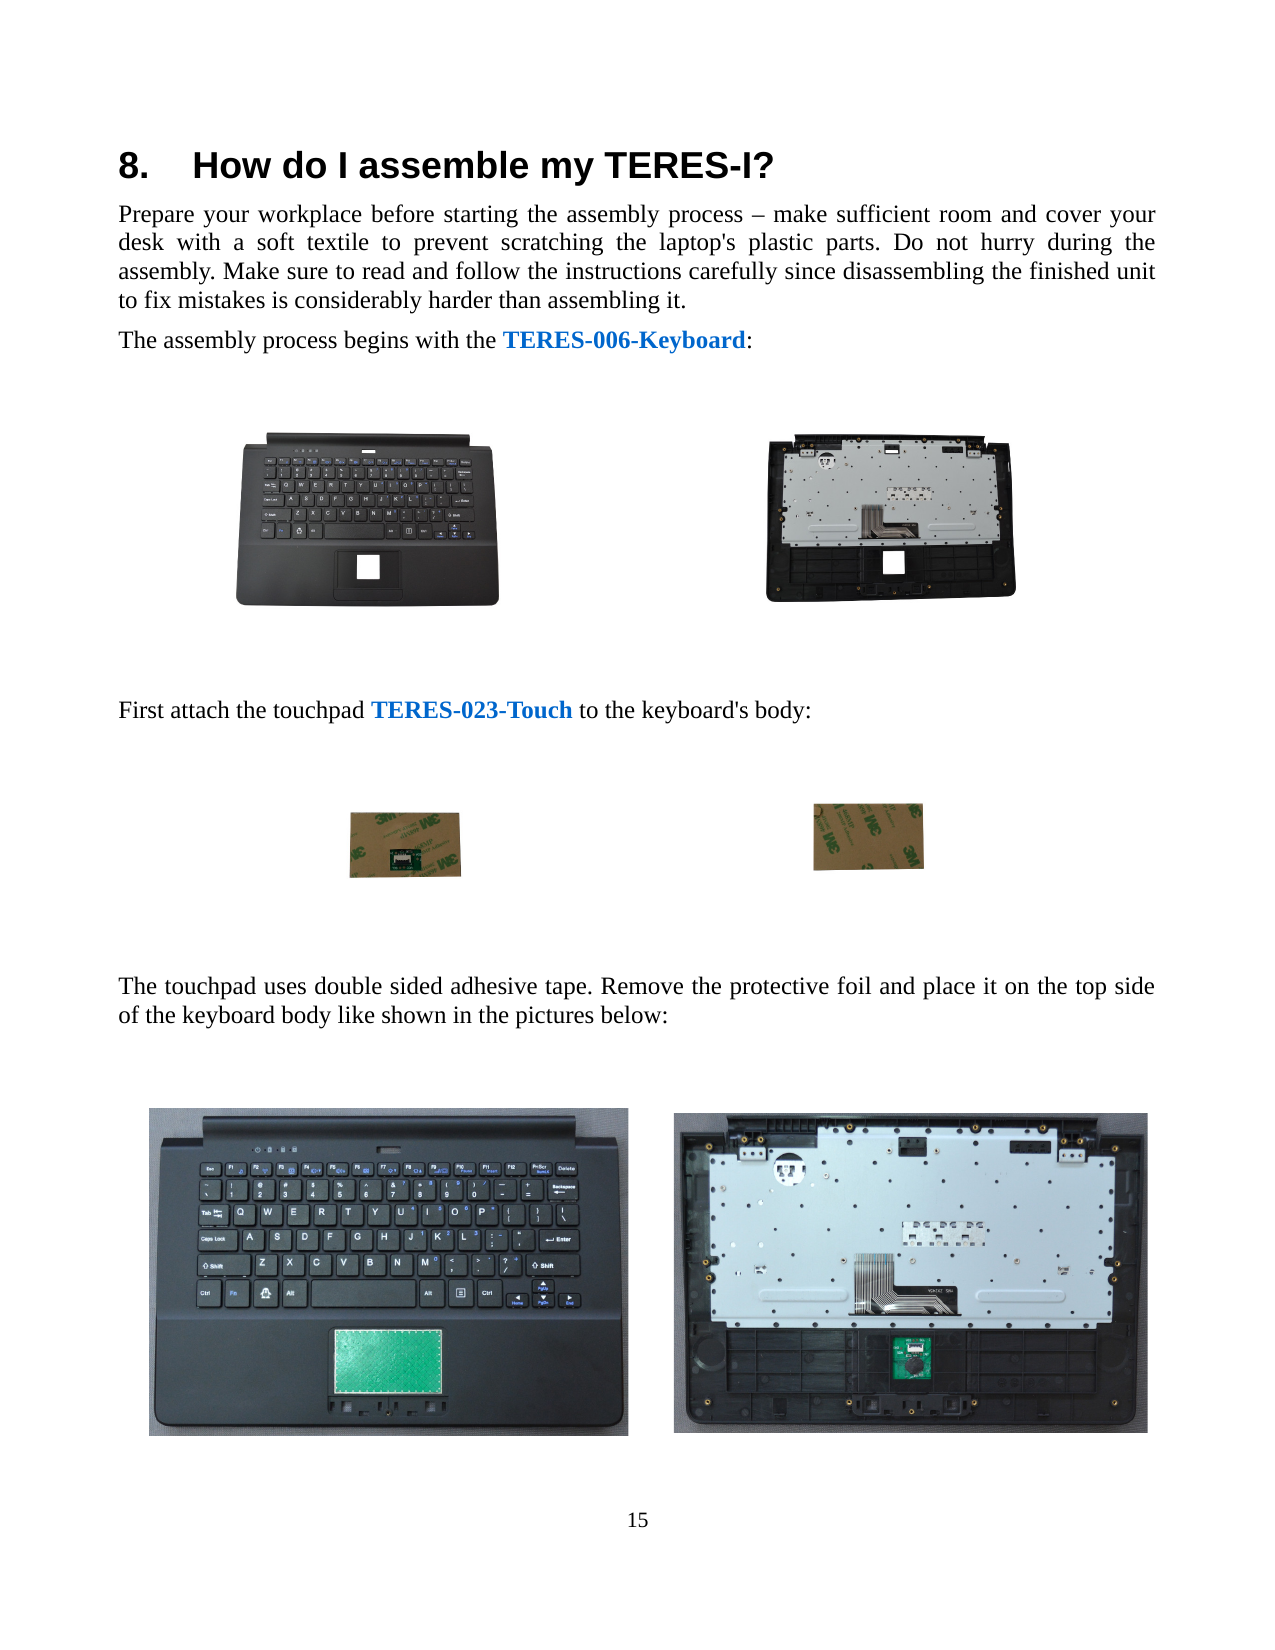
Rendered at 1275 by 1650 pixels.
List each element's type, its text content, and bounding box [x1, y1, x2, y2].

text First attach the touchpad TERES-023-Touch to the keyboard's body: [118, 695, 1157, 724]
text The assembly process begins with the TERES-006-Keyboard: [118, 326, 1157, 354]
picture [755, 382, 1026, 653]
text Prepare your workplace before starting the assembly process – make sufficient room and cover your desk with a soft textile to prevent scratching the laptop's plastic parts. Do not hurry during the assembly. Make sure to read and follow the instructions carefully since disassembling the finished unit to fix mistakes is considerably harder than assembling it. [118, 199, 1157, 314]
subtitle How do I assemble my TERES-I? [118, 143, 1157, 186]
picture [270, 764, 541, 926]
picture [149, 1108, 629, 1436]
picture [673, 1113, 1148, 1433]
picture [232, 384, 503, 655]
text The touchpad uses double sided adhesive tape. Remove the protective foil and place it on the top side of the keyboard body like shown in the pictures below: [118, 971, 1157, 1029]
picture [733, 742, 1004, 931]
